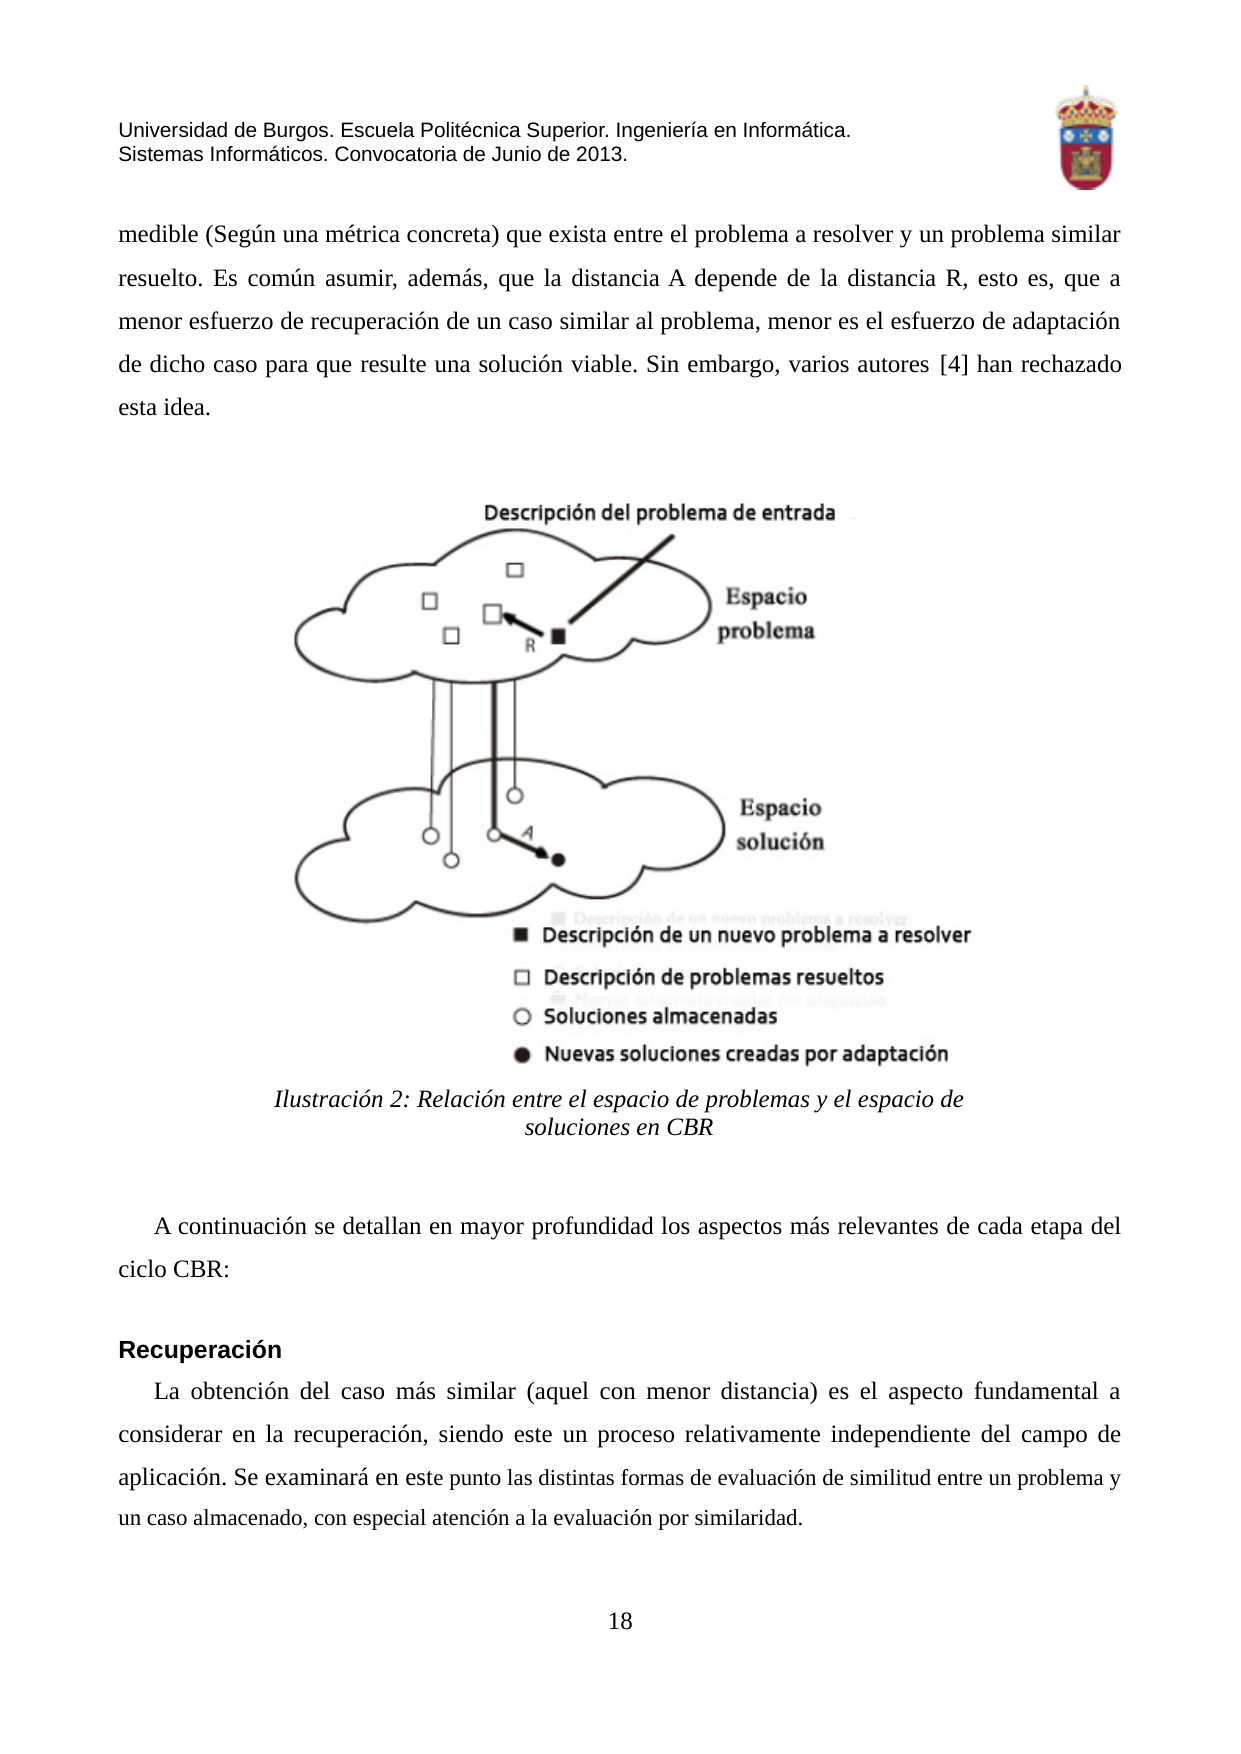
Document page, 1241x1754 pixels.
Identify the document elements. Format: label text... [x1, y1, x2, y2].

picture [240, 460, 1001, 1084]
text medible (Según una métrica concreta) que exista entre el problema a resolver y un problema similar resuelto. Es común asumir, además, que la distancia A depende de la distancia R, esto es, que a menor esfuerzo de recuperación de un caso similar al problema, menor es el esfuerzo de adaptación de dicho caso para que resulte una solución viable. Sin embargo, varios autores [4] han rechazado esta idea. [118, 219, 1122, 421]
text Ilustración 2: Relación entre el espacio de problemas y el espacio de soluciones en CBR [240, 1084, 1000, 1141]
text La obtención del caso más similar (aquel con menor distancia) es el aspecto fundamental a considerar en la recuperación, siendo este un proceso relativamente independiente del campo de aplicación. Se examinará en este punto las distintas formas de evaluación de similitud entre un problema y un caso almacenado, con especial atención a la evaluación por similaridad. [118, 1376, 1122, 1530]
subtitle Recuperación [118, 1335, 1122, 1363]
text A continuación se detallan en mayor profundidad los aspectos más relevantes de cada etapa del ciclo CBR: [118, 1211, 1122, 1283]
picture [1053, 85, 1120, 190]
